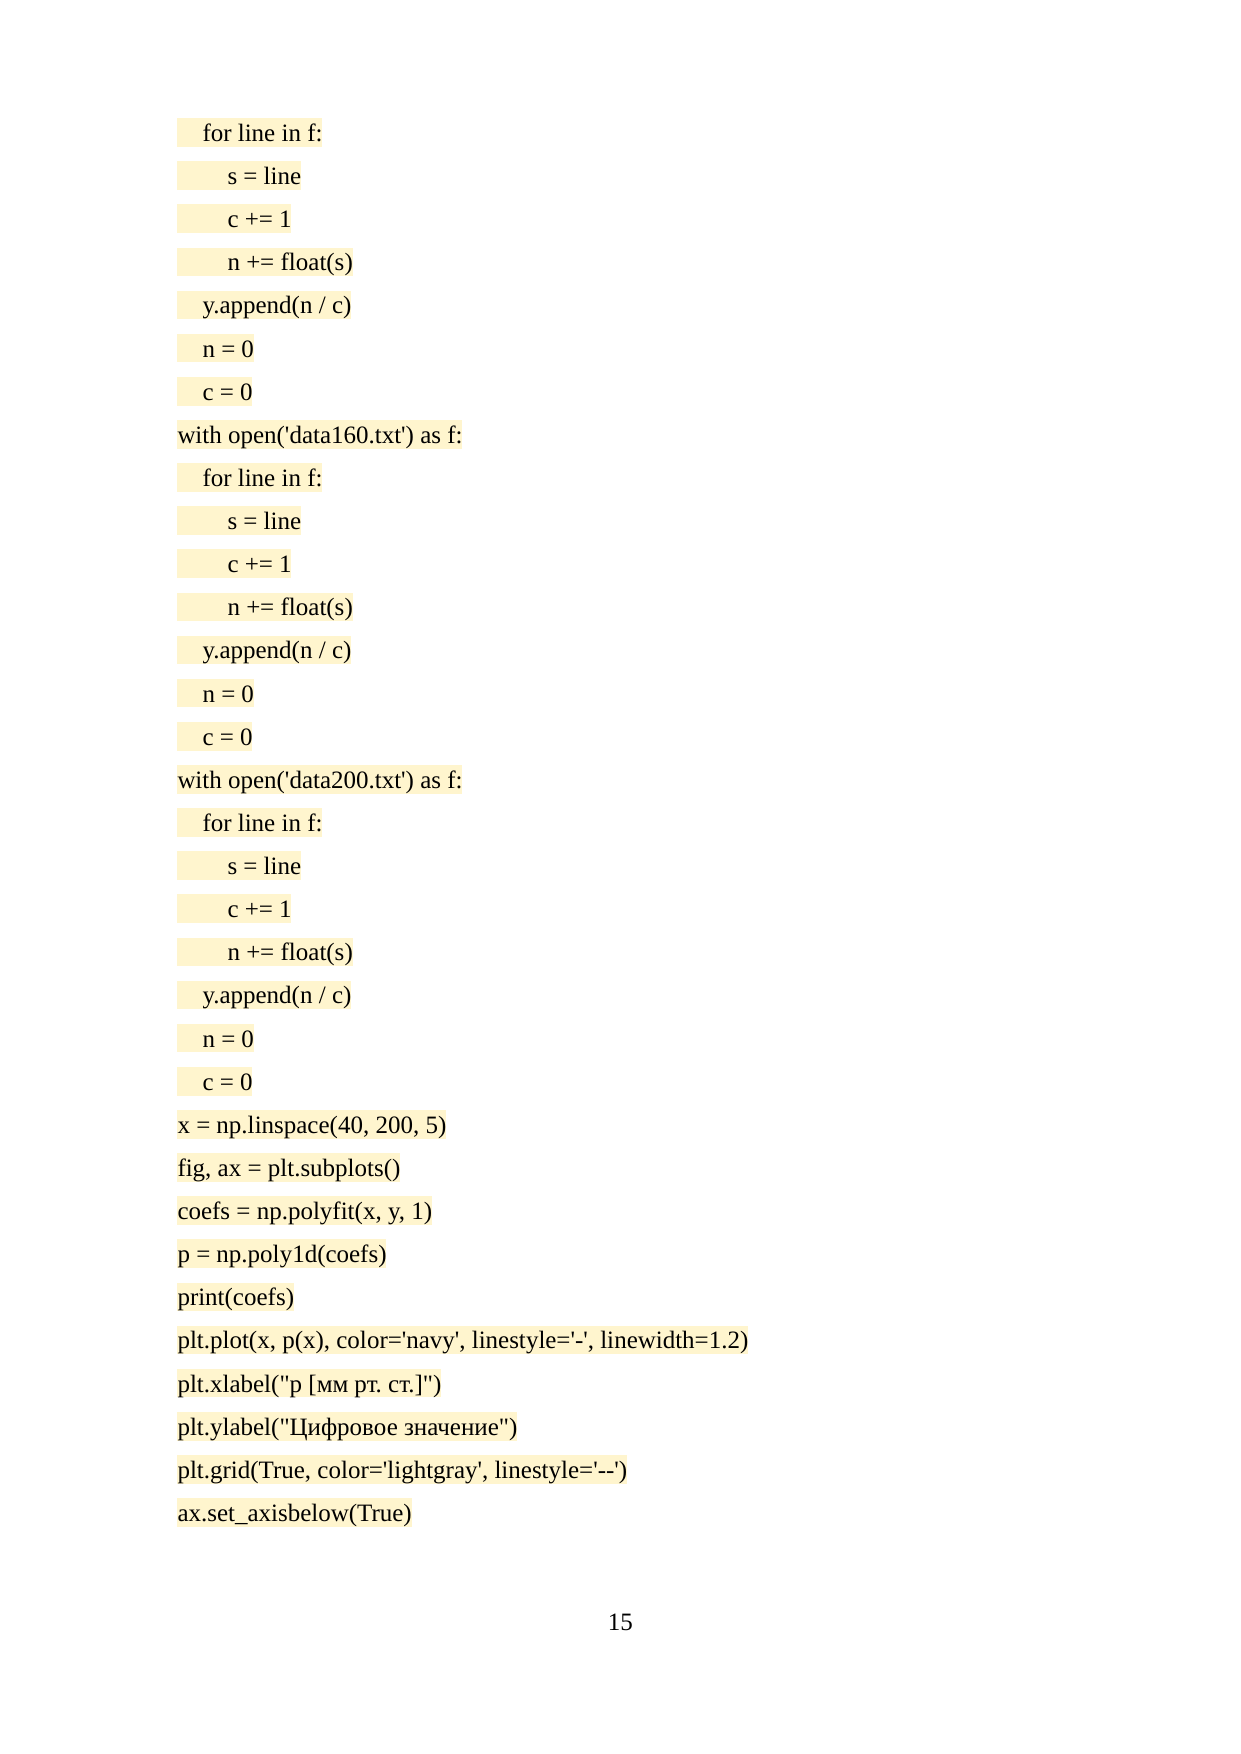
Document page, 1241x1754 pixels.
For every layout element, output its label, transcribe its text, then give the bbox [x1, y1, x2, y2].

text n += float(s) [118, 592, 1122, 621]
text for line in f: [118, 118, 1122, 147]
text print(coefs) [118, 1282, 1122, 1311]
text n = 0 [118, 334, 1122, 362]
text s = line [118, 161, 1122, 190]
text with open('data160.txt') as f: [118, 420, 1122, 449]
text coefs = np.polyfit(x, y, 1) [118, 1196, 1122, 1225]
text plt.plot(x, p(x), color='navy', linestyle='-', linewidth=1.2) [118, 1326, 1122, 1354]
text with open('data200.txt') as f: [118, 765, 1122, 794]
text c += 1 [118, 549, 1122, 578]
text n += float(s) [118, 247, 1122, 276]
text c = 0 [118, 1067, 1122, 1096]
text n = 0 [118, 1024, 1122, 1052]
text plt.xlabel("p [мм рт. ст.]") [118, 1369, 1122, 1397]
text for line in f: [118, 463, 1122, 492]
text c = 0 [118, 377, 1122, 406]
text n += float(s) [118, 937, 1122, 966]
text c = 0 [118, 722, 1122, 751]
text n = 0 [118, 679, 1122, 707]
text plt.ylabel("Цифровое значение") [118, 1412, 1122, 1441]
text y.append(n / c) [118, 291, 1122, 319]
text ax.set_axisbelow(True) [118, 1498, 1122, 1527]
text p = np.poly1d(coefs) [118, 1239, 1122, 1268]
text c += 1 [118, 894, 1122, 923]
text plt.grid(True, color='lightgray', linestyle='--') [118, 1455, 1122, 1484]
text c += 1 [118, 204, 1122, 233]
text fig, ax = plt.subplots() [118, 1153, 1122, 1182]
text y.append(n / c) [118, 981, 1122, 1009]
text x = np.linspace(40, 200, 5) [118, 1110, 1122, 1139]
text s = line [118, 851, 1122, 880]
text for line in f: [118, 808, 1122, 837]
text s = line [118, 506, 1122, 535]
text y.append(n / c) [118, 636, 1122, 664]
